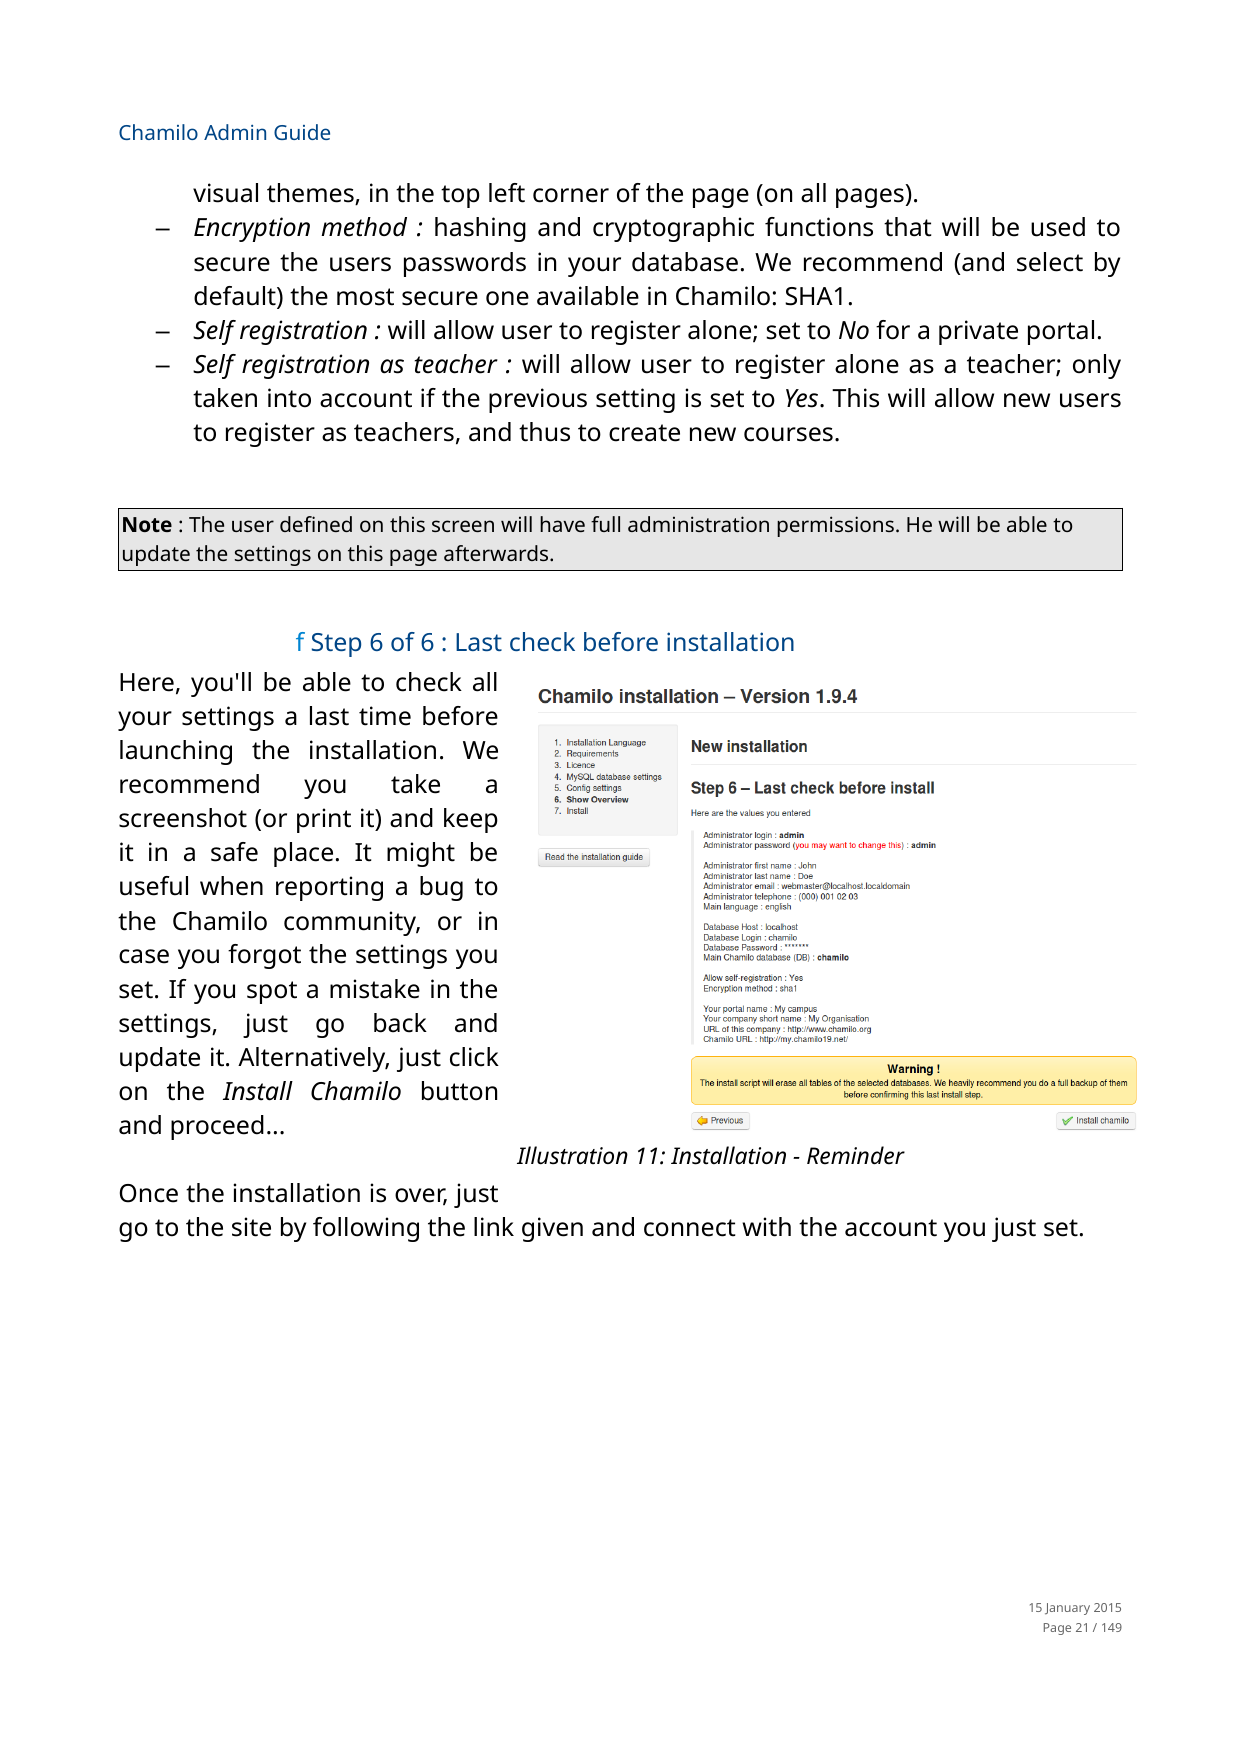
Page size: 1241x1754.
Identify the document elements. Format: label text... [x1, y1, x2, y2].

subtitle Step 6 of 6 : Last check before installation [295, 624, 1122, 658]
list Self registration as teacher : will allow user to register alone as a teacher; only taken into account if the previous setting is set to Yes. This will allow new users to register as teachers, and thus to create new courses. [156, 346, 1122, 448]
list Encryption method : hashing and cryptographic functions that will be used to secure the users passwords in your database. We recommend (and select by default) the most secure one available in Chamilo: SHA1. [156, 210, 1122, 312]
text Note : The user defined on this screen will have full administration permissions. He will be able to update the settings on this page afterwards. [119, 509, 1122, 570]
text Here, you'll be able to check all your settings a last time before launching the installation. We recommend you take a screenshot (or print it) and keep it in a safe place. It might be useful when reporting a bug to the Chamilo community, or in case you forgot the settings you set. If you spot a mistake in the settings, just go back and update it. Alternatively, just click on the Install Chamilo button and proceed... [118, 665, 1122, 1142]
text Once the installation is over, just go to the site by following the link given and connect with the account you just set. [118, 1176, 1122, 1244]
list Self registration : will allow user to register alone; set to No for a private portal. [156, 312, 1122, 346]
text [517, 1171, 1157, 1188]
text Illustration 11: Installation - Reminder [517, 688, 1157, 1171]
list visual themes, in the top left corner of the page (on all pages). [156, 176, 1122, 210]
picture [526, 676, 1148, 1140]
